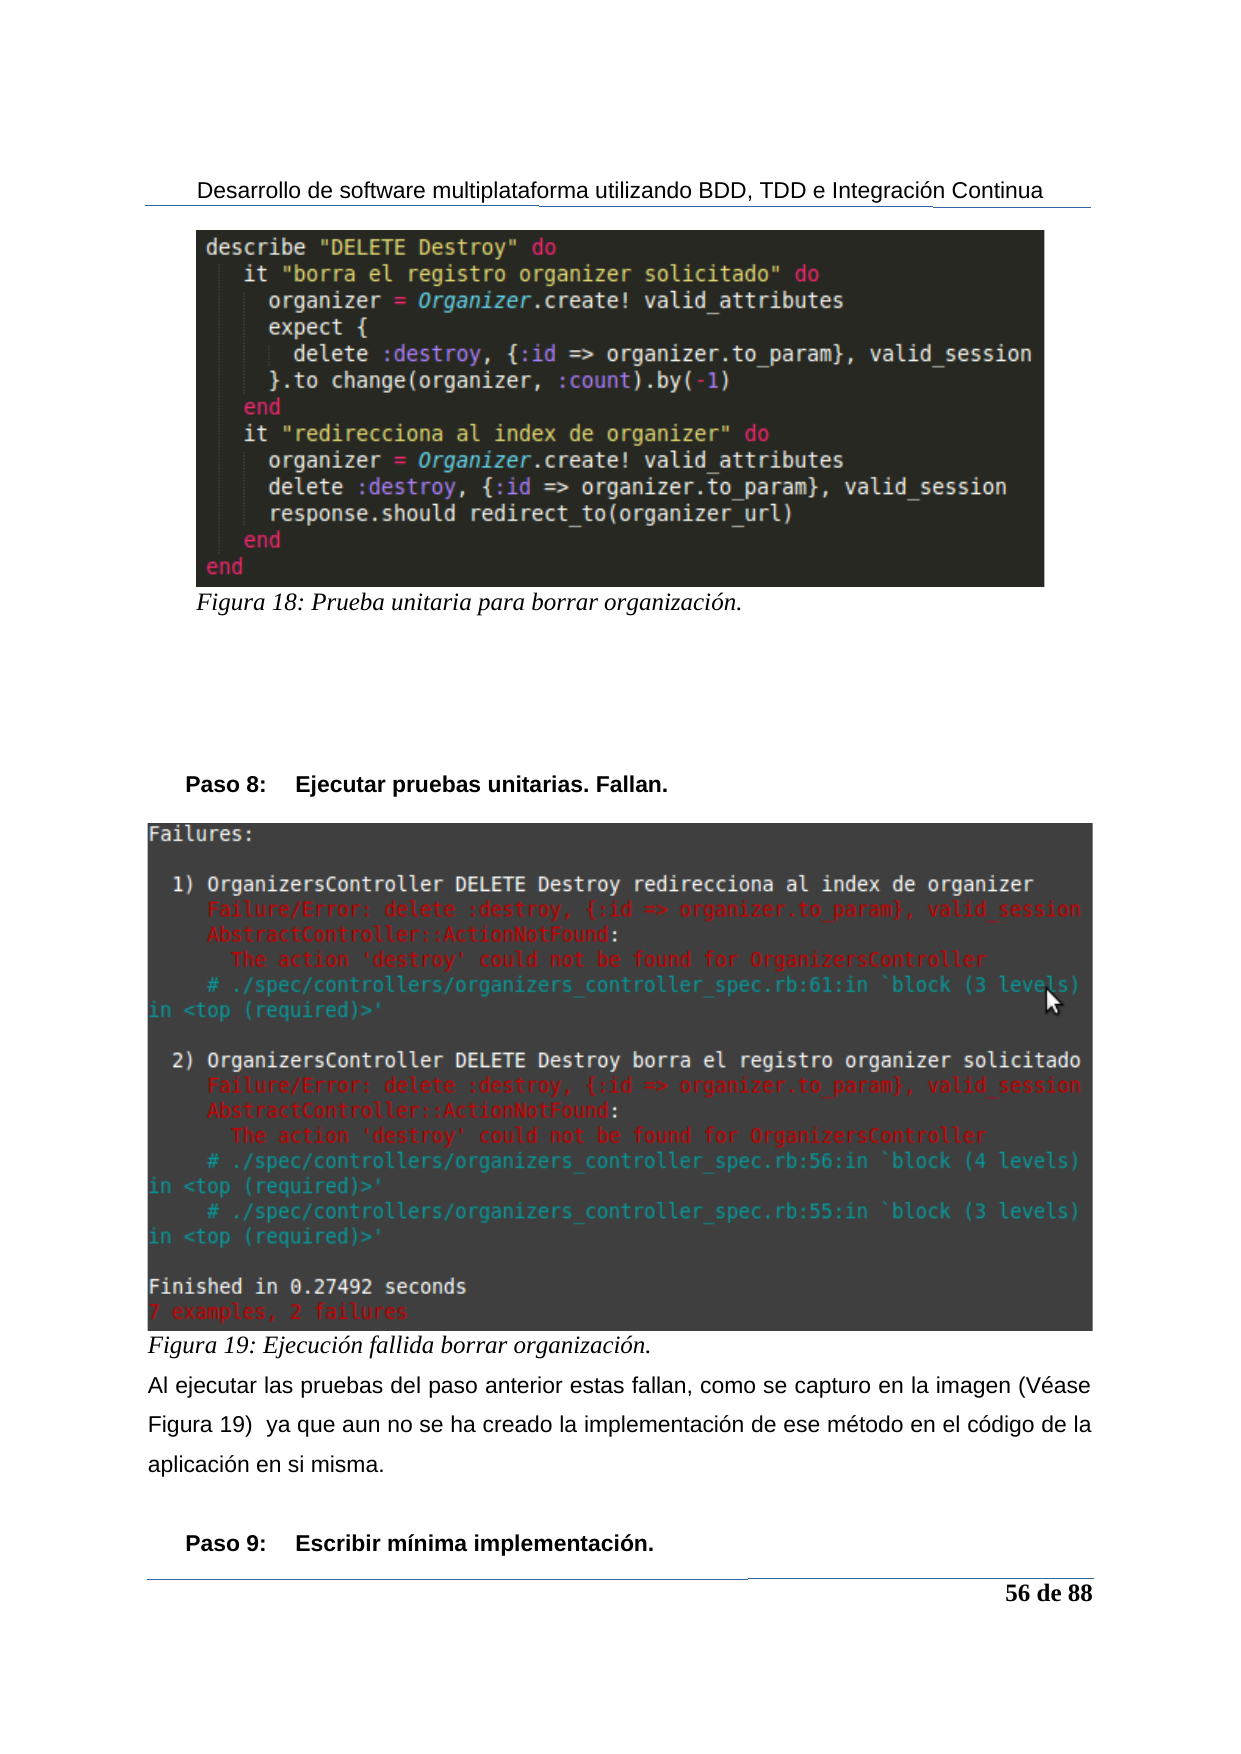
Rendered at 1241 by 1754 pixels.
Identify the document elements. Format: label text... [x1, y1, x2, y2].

list Al ejecutar las pruebas del paso anterior estas fallan, como se capturo en la imagen (Véase Figura 19) ya que aun no se ha creado la implementación de ese método en el código de la aplicación en si misma. [110, 811, 1093, 1477]
picture [147, 823, 1093, 1331]
list Escribir mínima implementación. [185, 1530, 1093, 1556]
text Figura 18: Prueba unitaria para borrar organización. [196, 587, 1044, 616]
list Ejecutar pruebas unitarias. Fallan. [185, 771, 1093, 797]
list Figura 19: Ejecución fallida borrar organización. [148, 1331, 1093, 1359]
picture [196, 230, 1045, 587]
